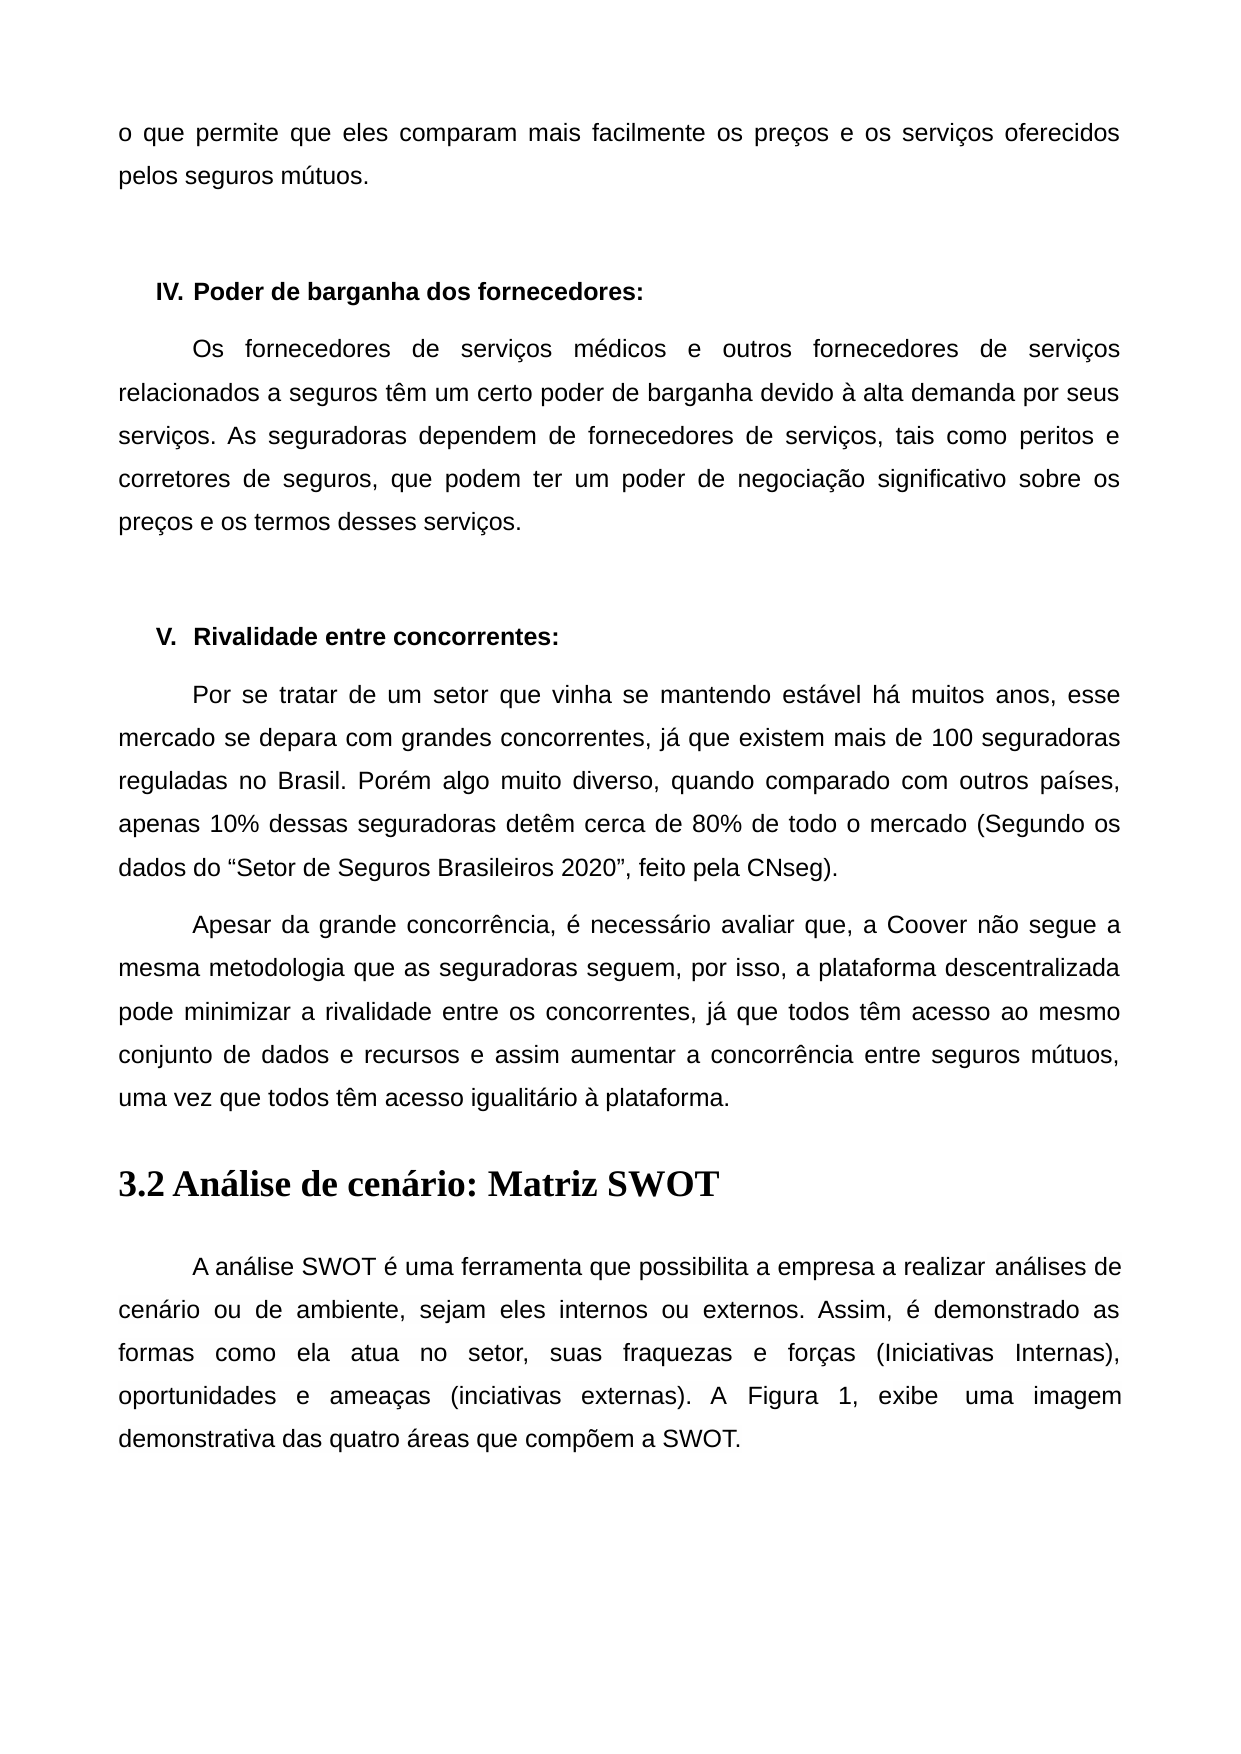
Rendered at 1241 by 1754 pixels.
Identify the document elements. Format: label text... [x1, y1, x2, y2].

text Por se tratar de um setor que vinha se mantendo estável há muitos anos, esse mercado se depara com grandes concorrentes, já que existem mais de 100 seguradoras reguladas no Brasil. Porém algo muito diverso, quando comparado com outros países, apenas 10% dessas seguradoras detêm cerca de 80% de todo o mercado (Segundo os dados do “Setor de Seguros Brasileiros 2020”, feito pela CNseg). [118, 680, 1122, 881]
text o que permite que eles comparam mais facilmente os preços e os serviços oferecidos pelos seguros mútuos. [118, 118, 1122, 190]
text A análise SWOT é uma ferramenta que possibilita a empresa a realizar análises de cenário ou de ambiente, sejam eles internos ou externos. Assim, é demonstrado as formas como ela atua no setor, suas fraquezas e forças (Iniciativas Internas), oportunidades e ameaças (inciativas externas). A Figura 1, exibe uma imagem demonstrativa das quatro áreas que compõem a SWOT. [118, 1252, 1122, 1453]
text Apesar da grande concorrência, é necessário avaliar que, a Coover não segue a mesma metodologia que as seguradoras seguem, por isso, a plataforma descentralizada pode minimizar a rivalidade entre os concorrentes, já que todos têm acesso ao mesmo conjunto de dados e recursos e assim aumentar a concorrência entre seguros mútuos, uma vez que todos têm acesso igualitário à plataforma. [118, 910, 1122, 1111]
list Rivalidade entre concorrentes: [156, 622, 1122, 651]
list Poder de barganha dos fornecedores: [156, 277, 1122, 305]
text Os fornecedores de serviços médicos e outros fornecedores de serviços relacionados a seguros têm um certo poder de barganha devido à alta demanda por seus serviços. As seguradoras dependem de fornecedores de serviços, tais como peritos e corretores de seguros, que podem ter um poder de negociação significativo sobre os preços e os termos desses serviços. [118, 334, 1122, 536]
subtitle 3.2 Análise de cenário: Matriz SWOT [118, 1161, 1122, 1204]
